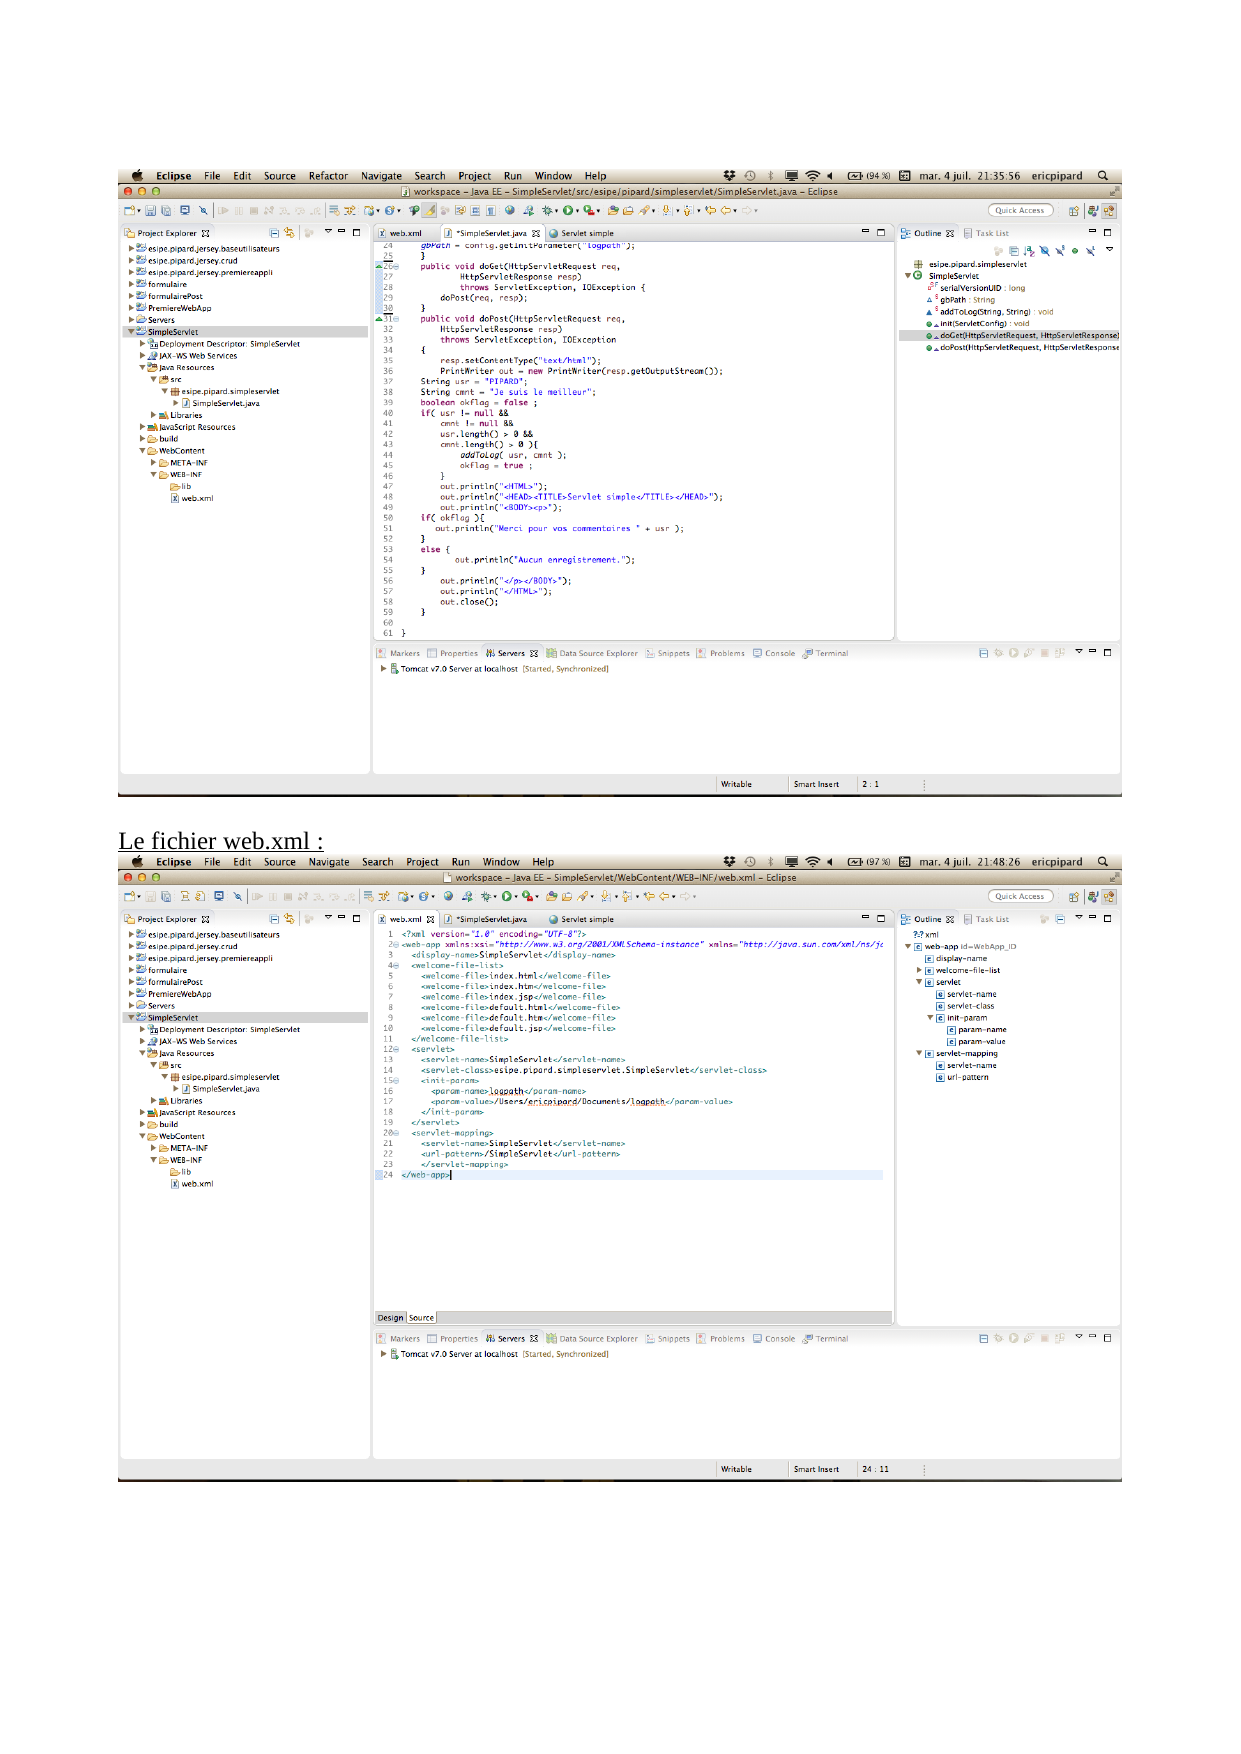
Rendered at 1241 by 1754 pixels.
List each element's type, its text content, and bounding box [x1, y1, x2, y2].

picture [118, 169, 1122, 797]
picture [118, 854, 1122, 1482]
text Le fichier web.xml : [118, 826, 1122, 854]
